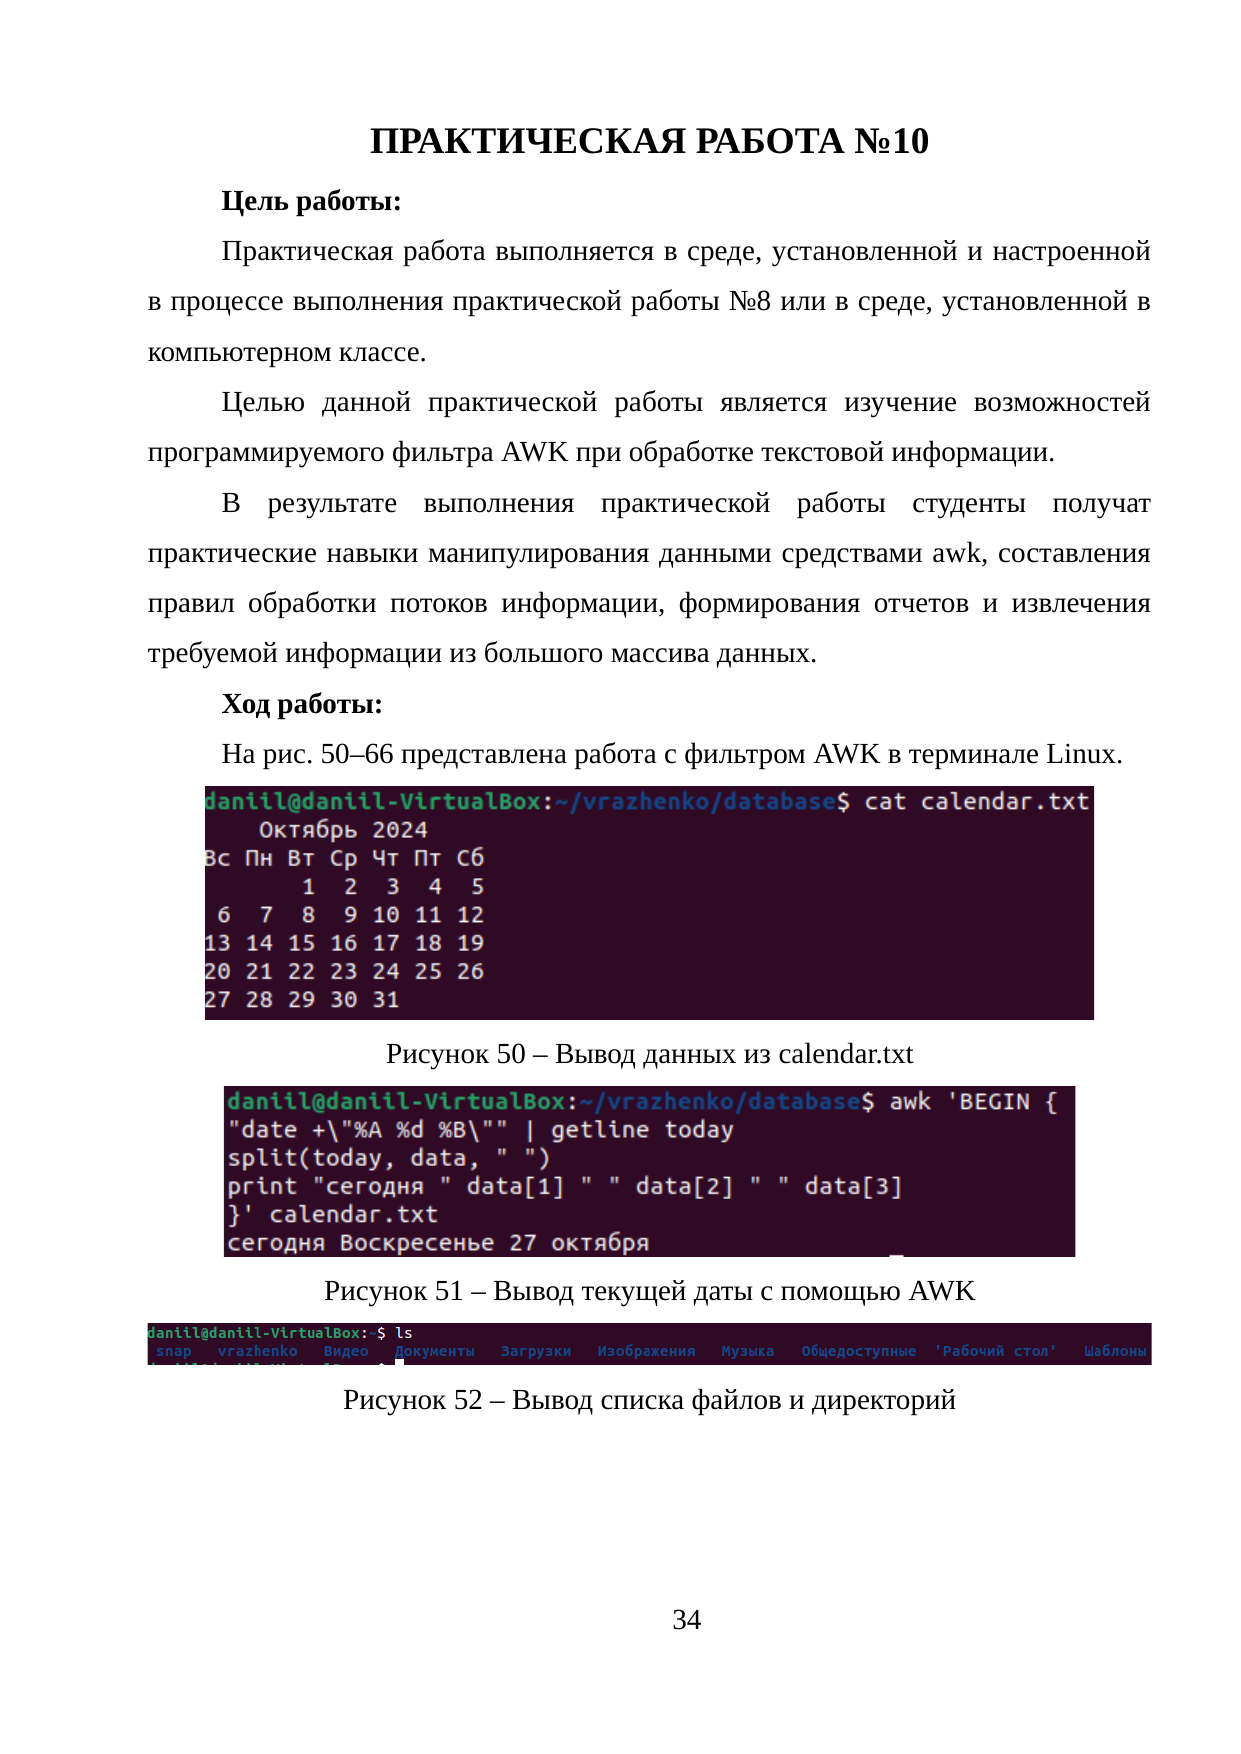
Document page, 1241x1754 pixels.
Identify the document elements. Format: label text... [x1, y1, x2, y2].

text Рисунок 52 – Вывод списка файлов и директорий [148, 1365, 1152, 1415]
text На рис. 50–66 представлена работа с фильтром AWK в терминале Linux. [148, 736, 1152, 770]
text Целью данной практической работы является изучение возможностей программируемого фильтра AWK при обработке текстовой информации. [148, 384, 1152, 468]
subtitle ПРАКТИЧЕСКАЯ РАБОТА №10 [148, 118, 1152, 161]
text Рисунок 50 – Вывод данных из calendar.txt [205, 1020, 1094, 1070]
text Ход работы: [148, 686, 1152, 719]
text Практическая работа выполняется в среде, установленной и настроенной в процессе выполнения практической работы №8 или в среде, установленной в компьютерном классе. [148, 233, 1152, 367]
picture [205, 786, 1095, 1020]
text В результате выполнения практической работы студенты получат практические навыки манипулирования данными средствами awk, составления правил обработки потоков информации, формирования отчетов и извлечения требуемой информации из большого массива данных. [148, 485, 1152, 669]
text Рисунок 51 – Вывод текущей даты с помощью AWK [224, 1257, 1076, 1307]
picture [147, 1323, 1152, 1365]
text Цель работы: [148, 183, 1152, 216]
picture [223, 1086, 1076, 1257]
